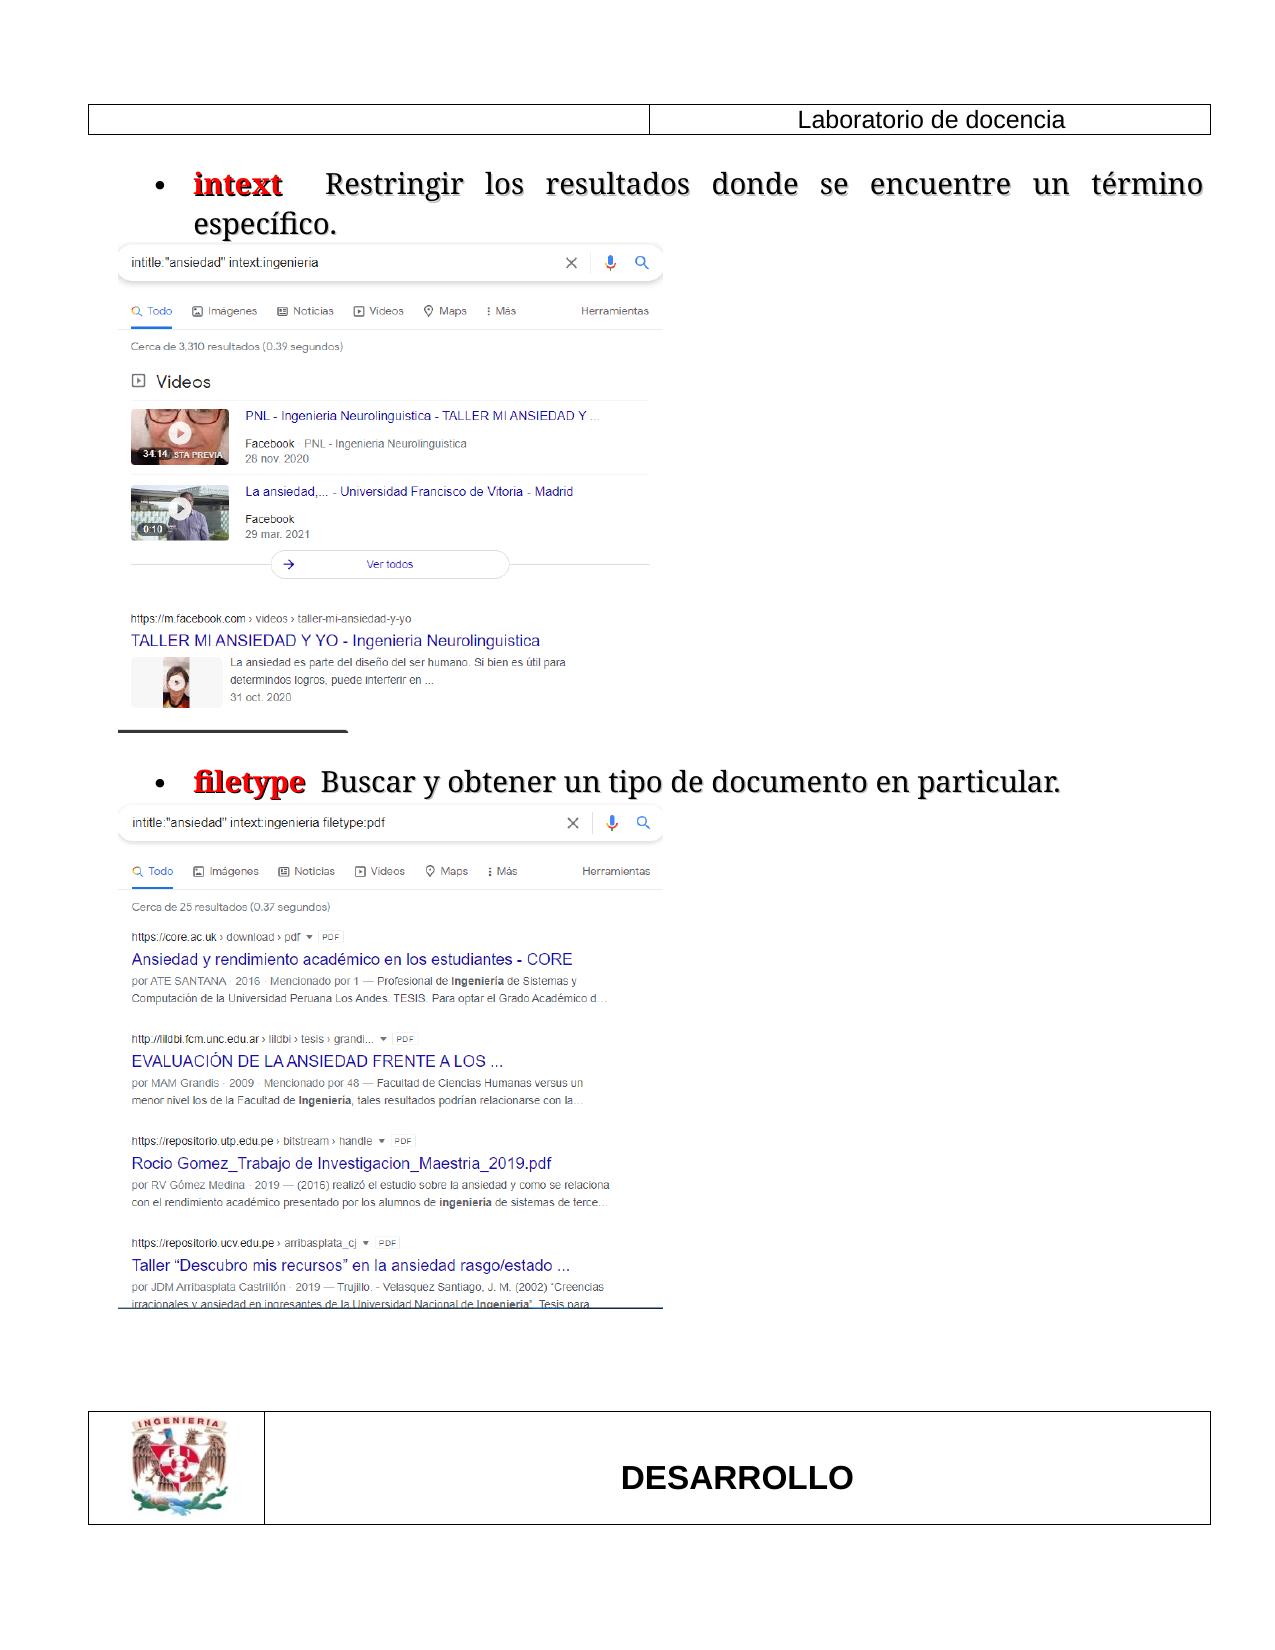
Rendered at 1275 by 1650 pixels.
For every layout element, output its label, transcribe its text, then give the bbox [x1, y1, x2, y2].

list filetype Buscar y obtener un tipo de documento en particular. [640, 761, 682, 801]
table_header [89, 1412, 264, 1524]
list intext Restringir los resultados donde se encuentre un término específico. [156, 163, 1205, 243]
list filetype Buscar y obtener un tipo de documento en particular. [319, 761, 417, 800]
list filetype Buscar y obtener un tipo de documento en particular. [909, 761, 961, 801]
table_header DESARROLLO [265, 1412, 1210, 1524]
table_cell Laboratorio de docencia [650, 105, 1210, 133]
list filetype Buscar y obtener un tipo de documento en particular. [965, 761, 1008, 801]
table_cell Facultad de Ingeniería [89, 105, 649, 133]
